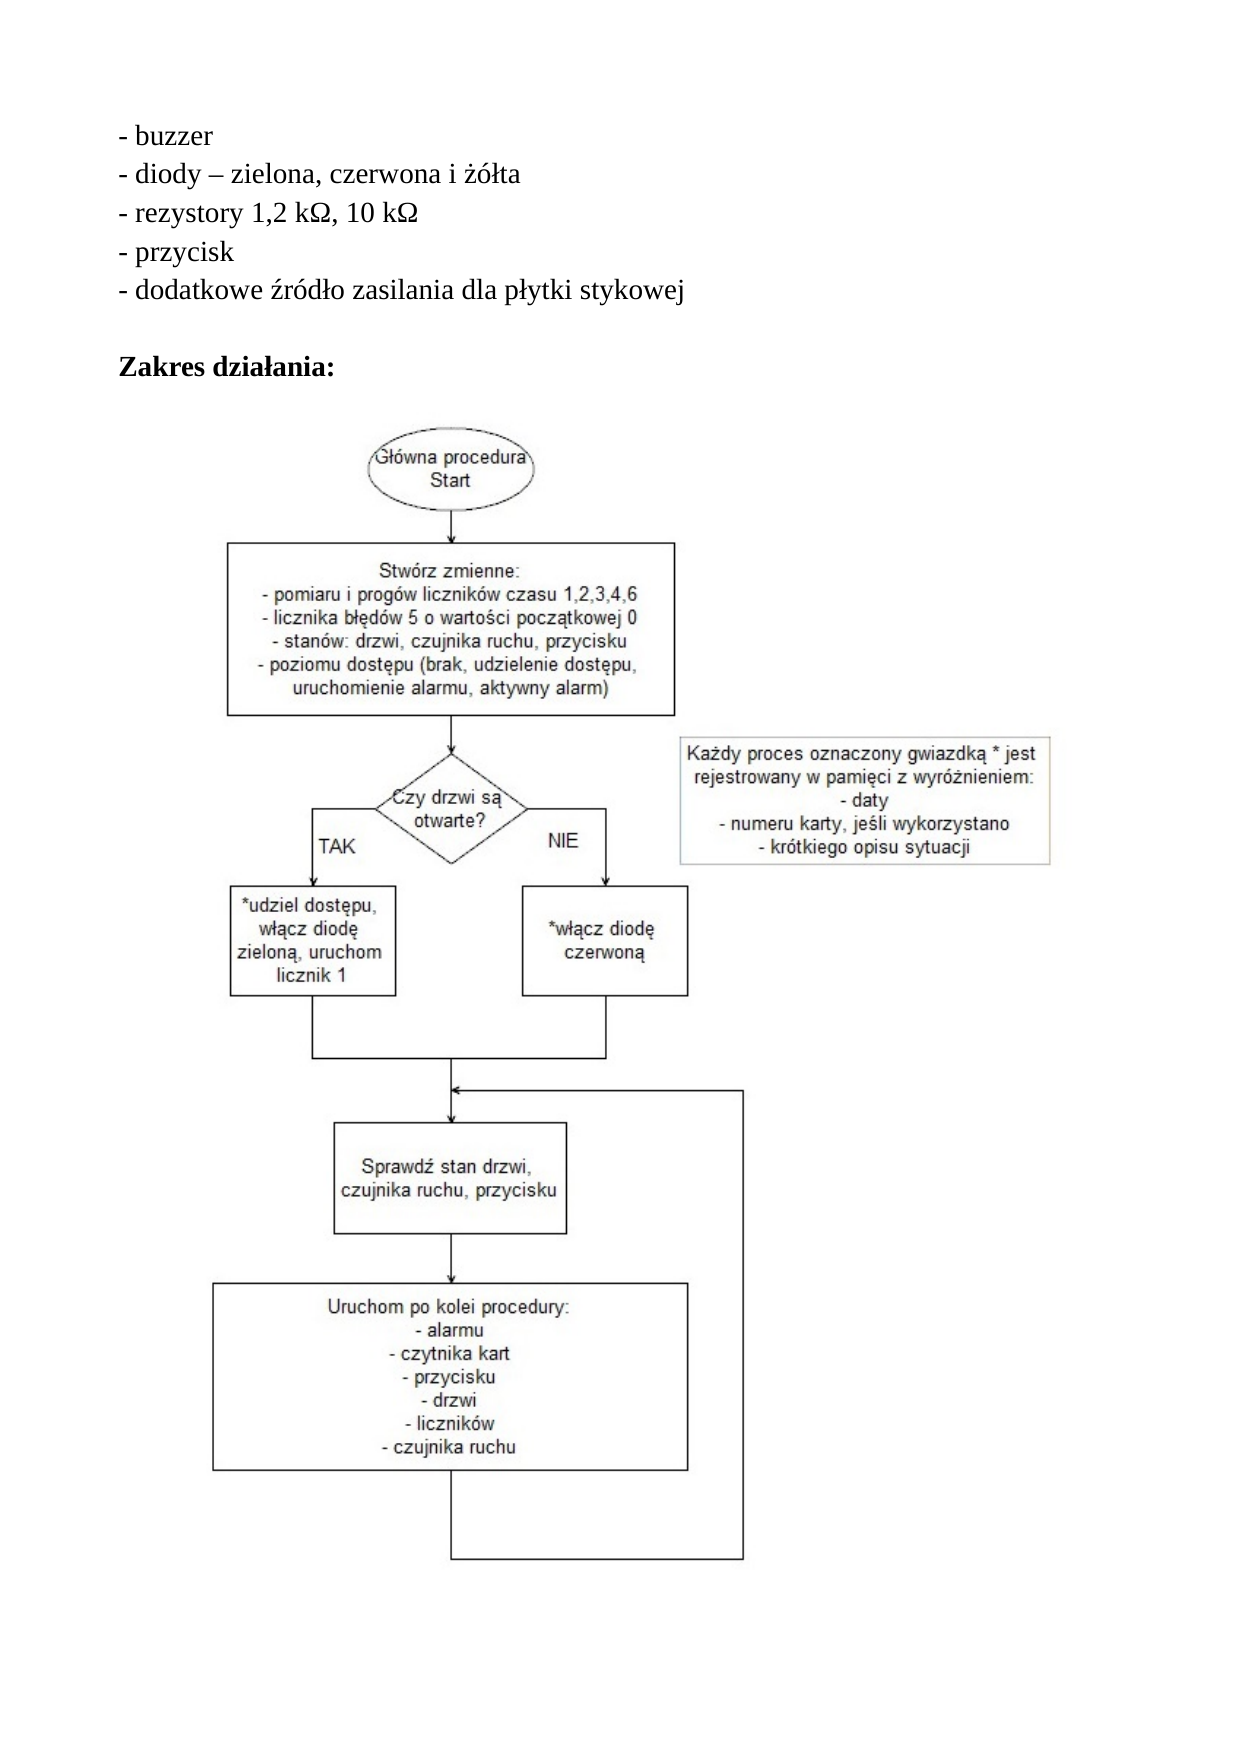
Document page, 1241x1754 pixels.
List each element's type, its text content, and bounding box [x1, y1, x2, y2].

text - przycisk [118, 234, 1122, 267]
text - buzzer [118, 118, 1122, 152]
text - dodatkowe źródło zasilania dla płytki stykowej [118, 272, 1122, 306]
text - rezystory 1,2 kΩ, 10 kΩ [118, 195, 1122, 229]
text Zakres działania: [118, 349, 1122, 383]
picture [160, 401, 1080, 1588]
text - diody – zielona, czerwona i żółta [118, 157, 1122, 190]
